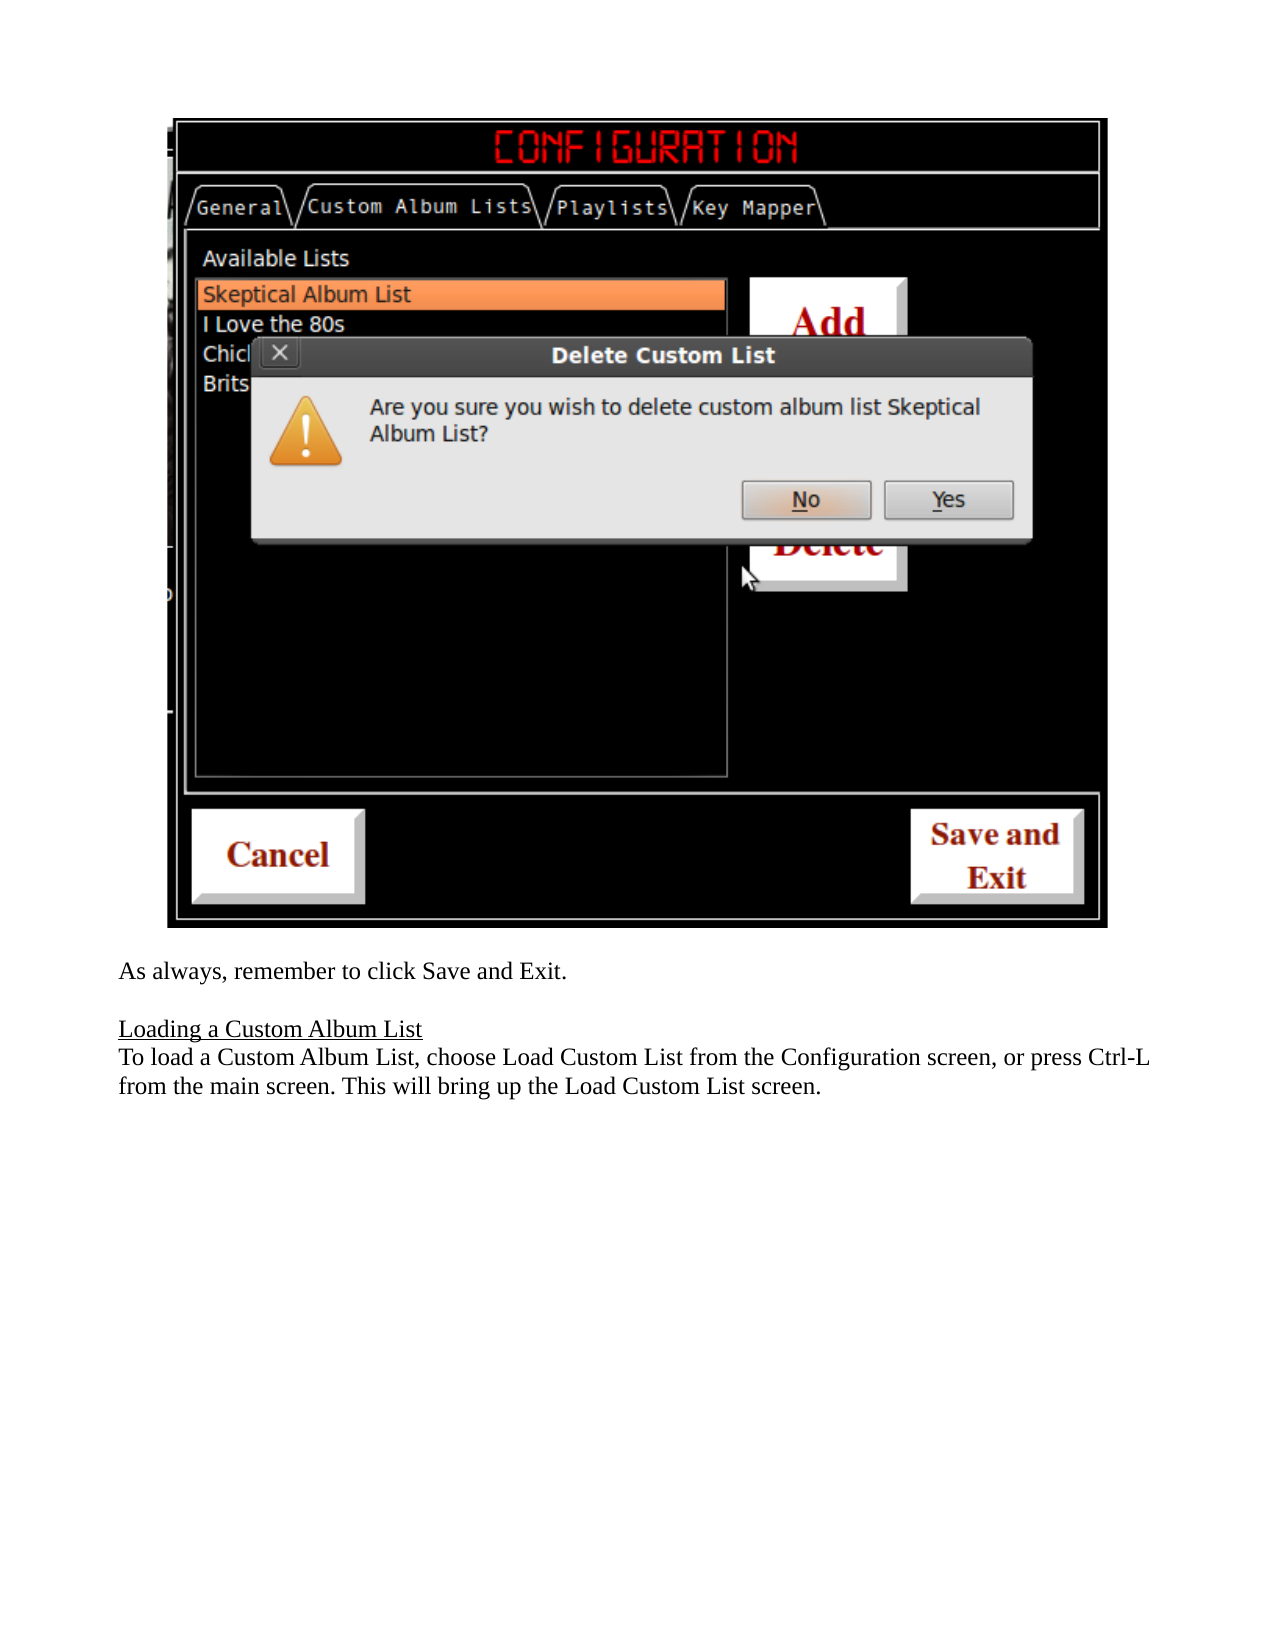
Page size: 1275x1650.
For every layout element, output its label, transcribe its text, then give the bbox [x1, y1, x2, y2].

picture [167, 118, 1108, 928]
text Loading a Custom Album List [118, 1014, 1157, 1042]
text To load a Custom Album List, choose Load Custom List from the Configuration screen, or press Ctrl-L from the main screen. This will bring up the Load Custom List screen. [118, 1042, 1157, 1100]
text As always, remember to click Save and Exit. [118, 956, 1157, 985]
